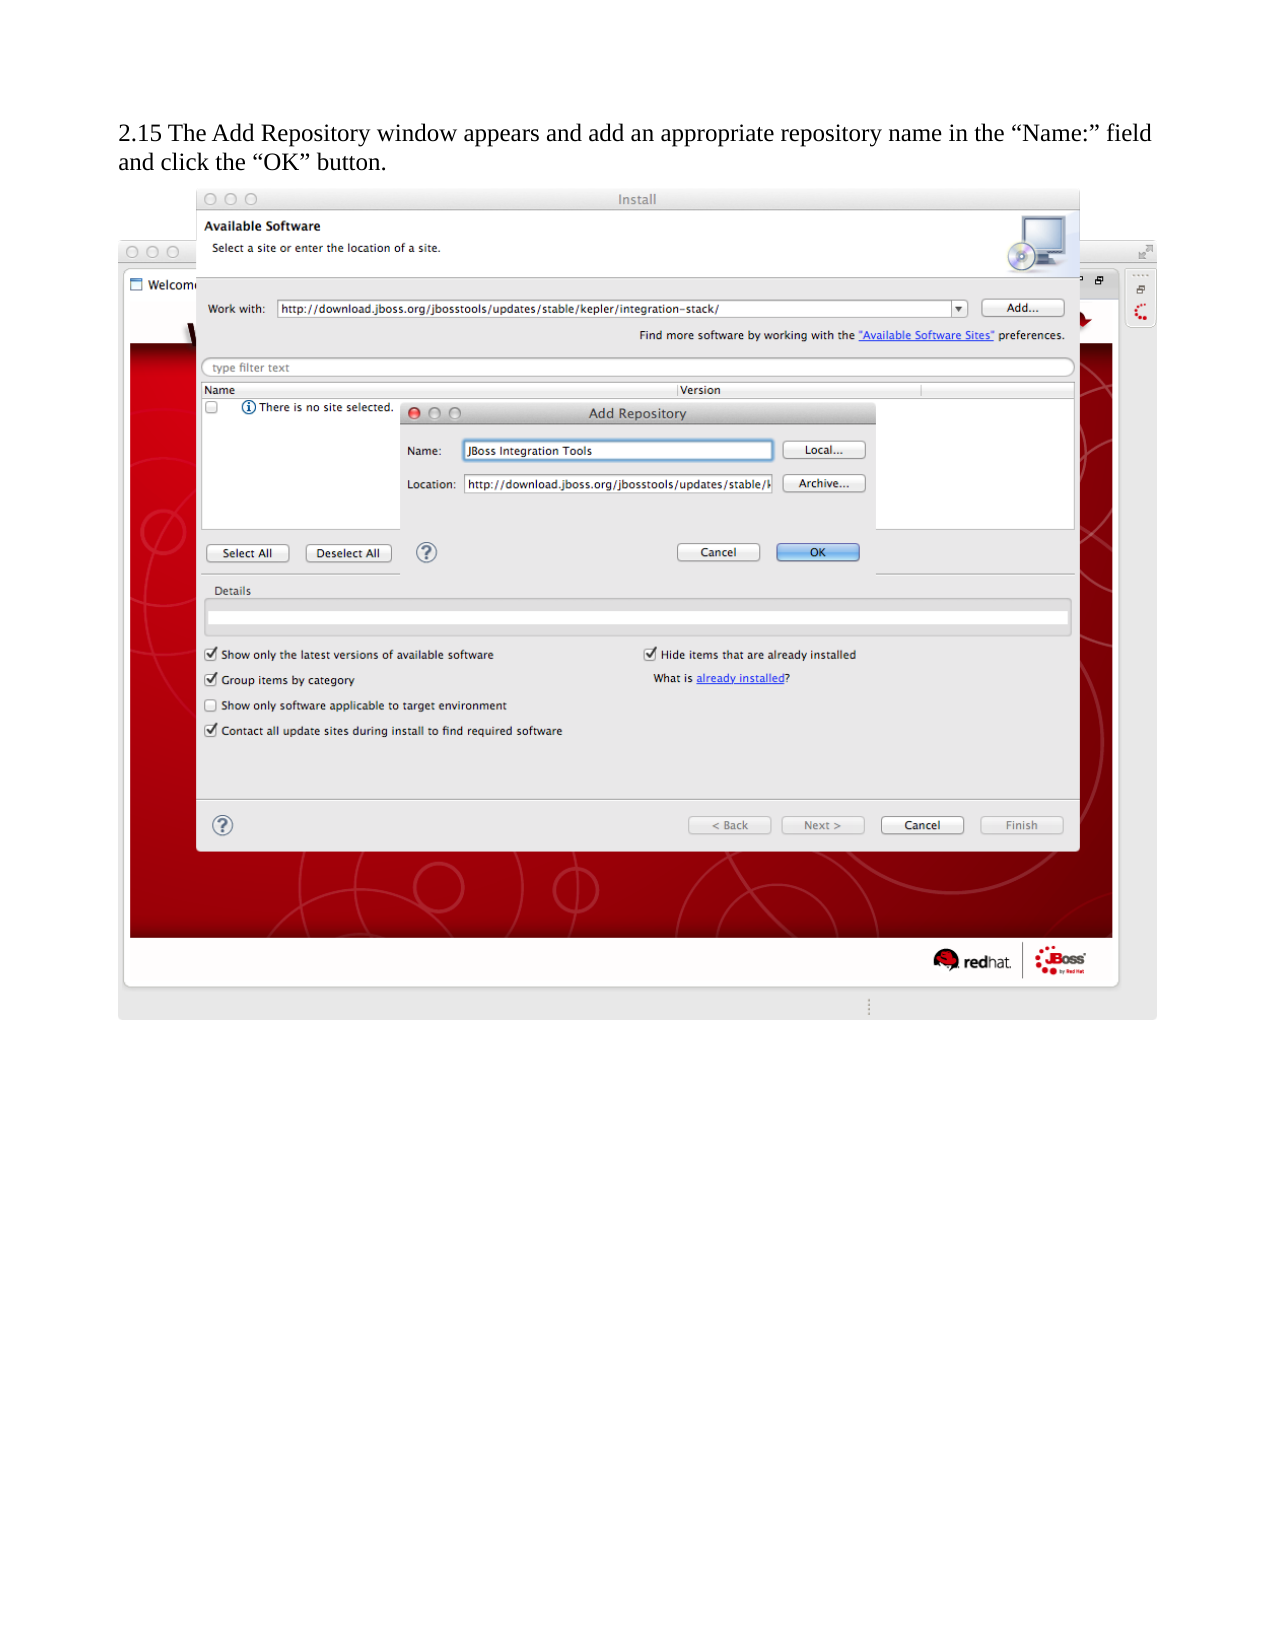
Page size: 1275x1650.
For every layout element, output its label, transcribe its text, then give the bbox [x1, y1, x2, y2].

picture [118, 188, 1157, 1020]
text 2.15 The Add Repository window appears and add an appropriate repository name in the “Name:” field and click the “OK” button. [118, 118, 1157, 176]
